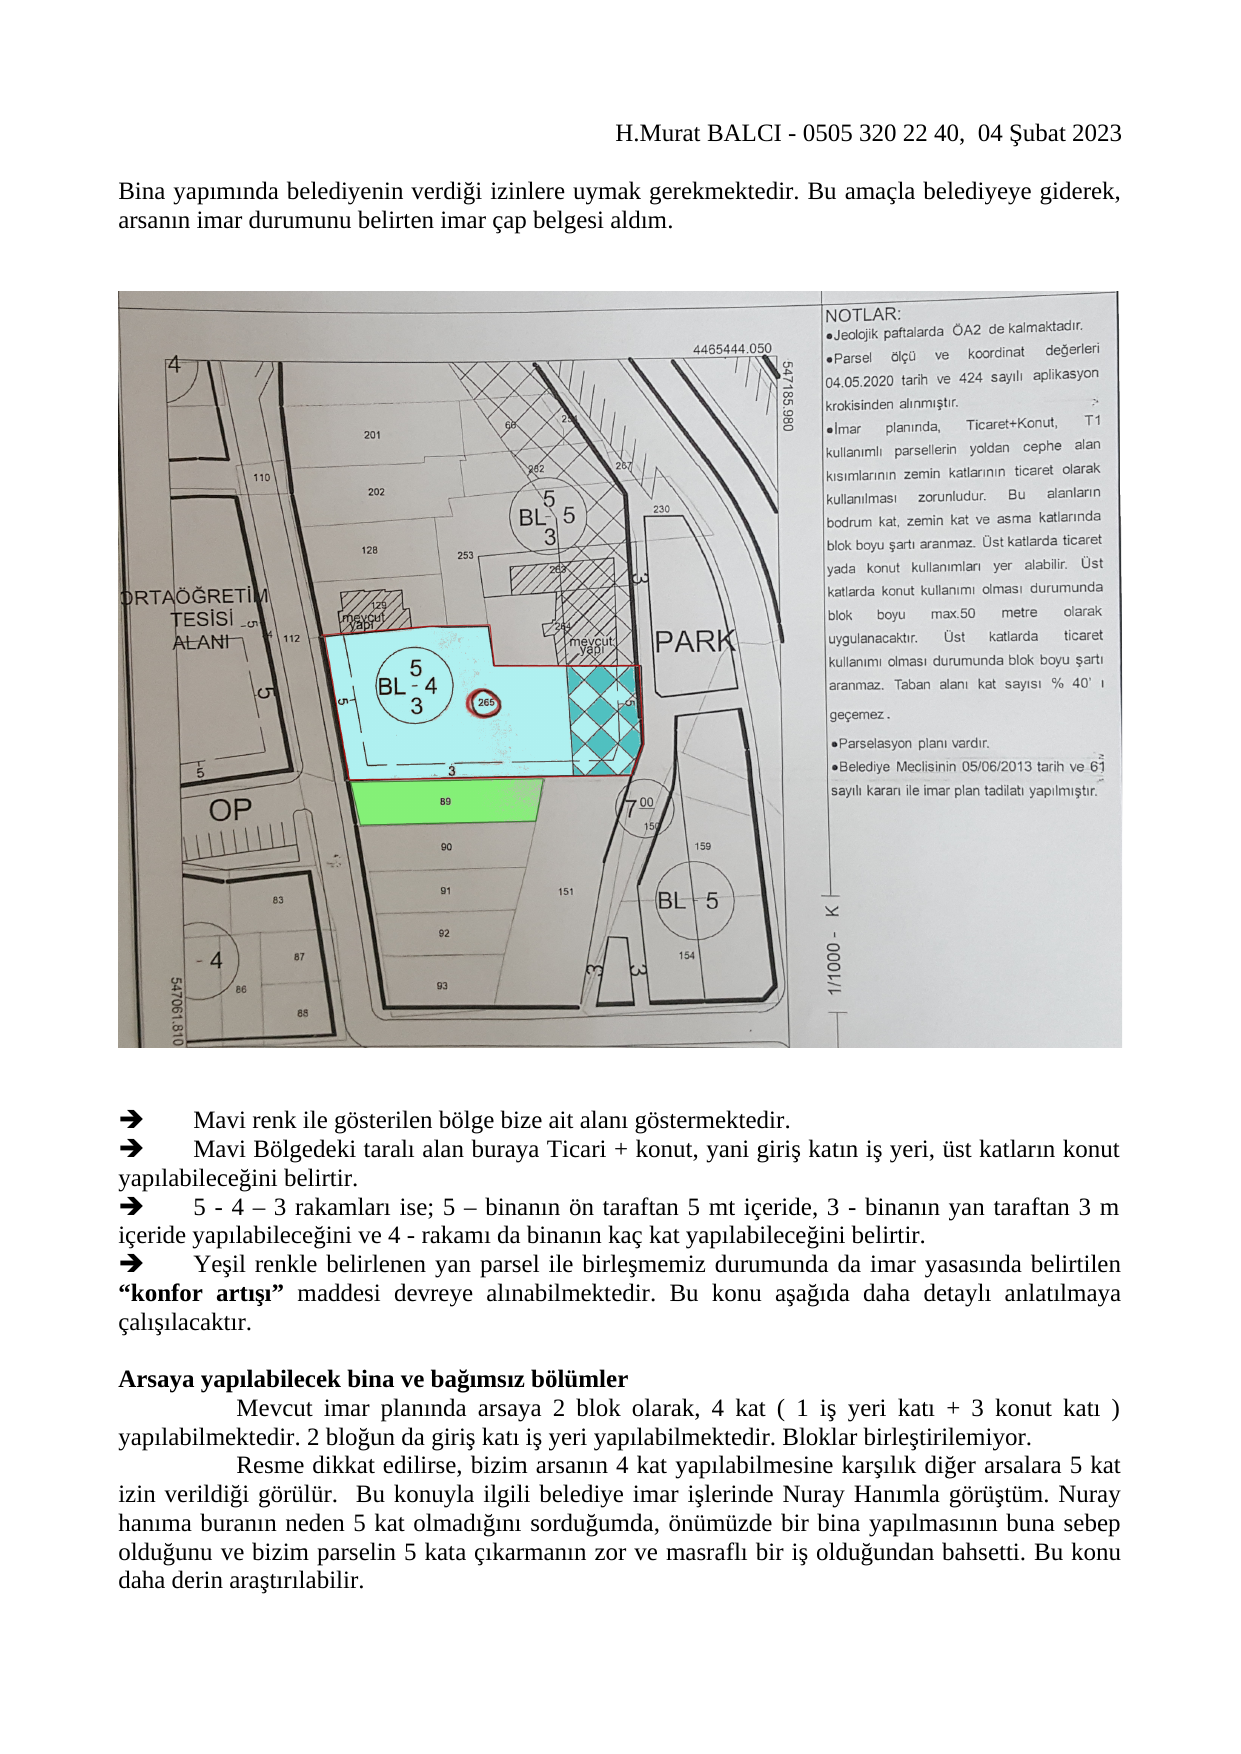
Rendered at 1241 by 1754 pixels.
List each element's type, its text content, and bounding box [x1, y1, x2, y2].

picture [118, 291, 1123, 1048]
text Arsaya yapılabilecek bina ve bağımsız bölümler [118, 1364, 1122, 1393]
list 5 - 4 – 3 rakamları ise; 5 – binanın ön taraftan 5 mt içeride, 3 - binanın yan taraftan 3 m içeride yapılabileceğini ve 4 - rakamı da binanın kaç kat yapılabileceğini belirtir. [118, 1192, 1122, 1249]
text Resme dikkat edilirse, bizim arsanın 4 kat yapılabilmesine karşılık diğer arsalara 5 kat izin verildiği görülür. Bu konuyla ilgili belediye imar işlerinde Nuray Hanımla görüştüm. Nuray hanıma buranın neden 5 kat olmadığını sorduğumda, önümüzde bir bina yapılmasının buna sebep olduğunu ve bizim parselin 5 kata çıkarmanın zor ve masraflı bir iş olduğundan bahsetti. Bu konu daha derin araştırılabilir. [118, 1451, 1122, 1594]
text Bina yapımında belediyenin verdiği izinlere uymak gerekmektedir. Bu amaçla belediyeye giderek, arsanın imar durumunu belirten imar çap belgesi aldım. [118, 176, 1122, 234]
list Mavi Bölgedeki taralı alan buraya Ticari + konut, yani giriş katın iş yeri, üst katların konut yapılabileceğini belirtir. [118, 1134, 1122, 1192]
list Yeşil renkle belirlenen yan parsel ile birleşmemiz durumunda da imar yasasında belirtilen “konfor artışı” maddesi devreye alınabilmektedir. Bu konu aşağıda daha detaylı anlatılmaya çalışılacaktır. [118, 1249, 1122, 1336]
list Mavi renk ile gösterilen bölge bize ait alanı göstermektedir. [118, 1106, 1122, 1134]
text Mevcut imar planında arsaya 2 blok olarak, 4 kat ( 1 iş yeri katı + 3 konut katı ) yapılabilmektedir. 2 bloğun da giriş katı iş yeri yapılabilmektedir. Bloklar birleştirilemiyor. [118, 1393, 1122, 1451]
